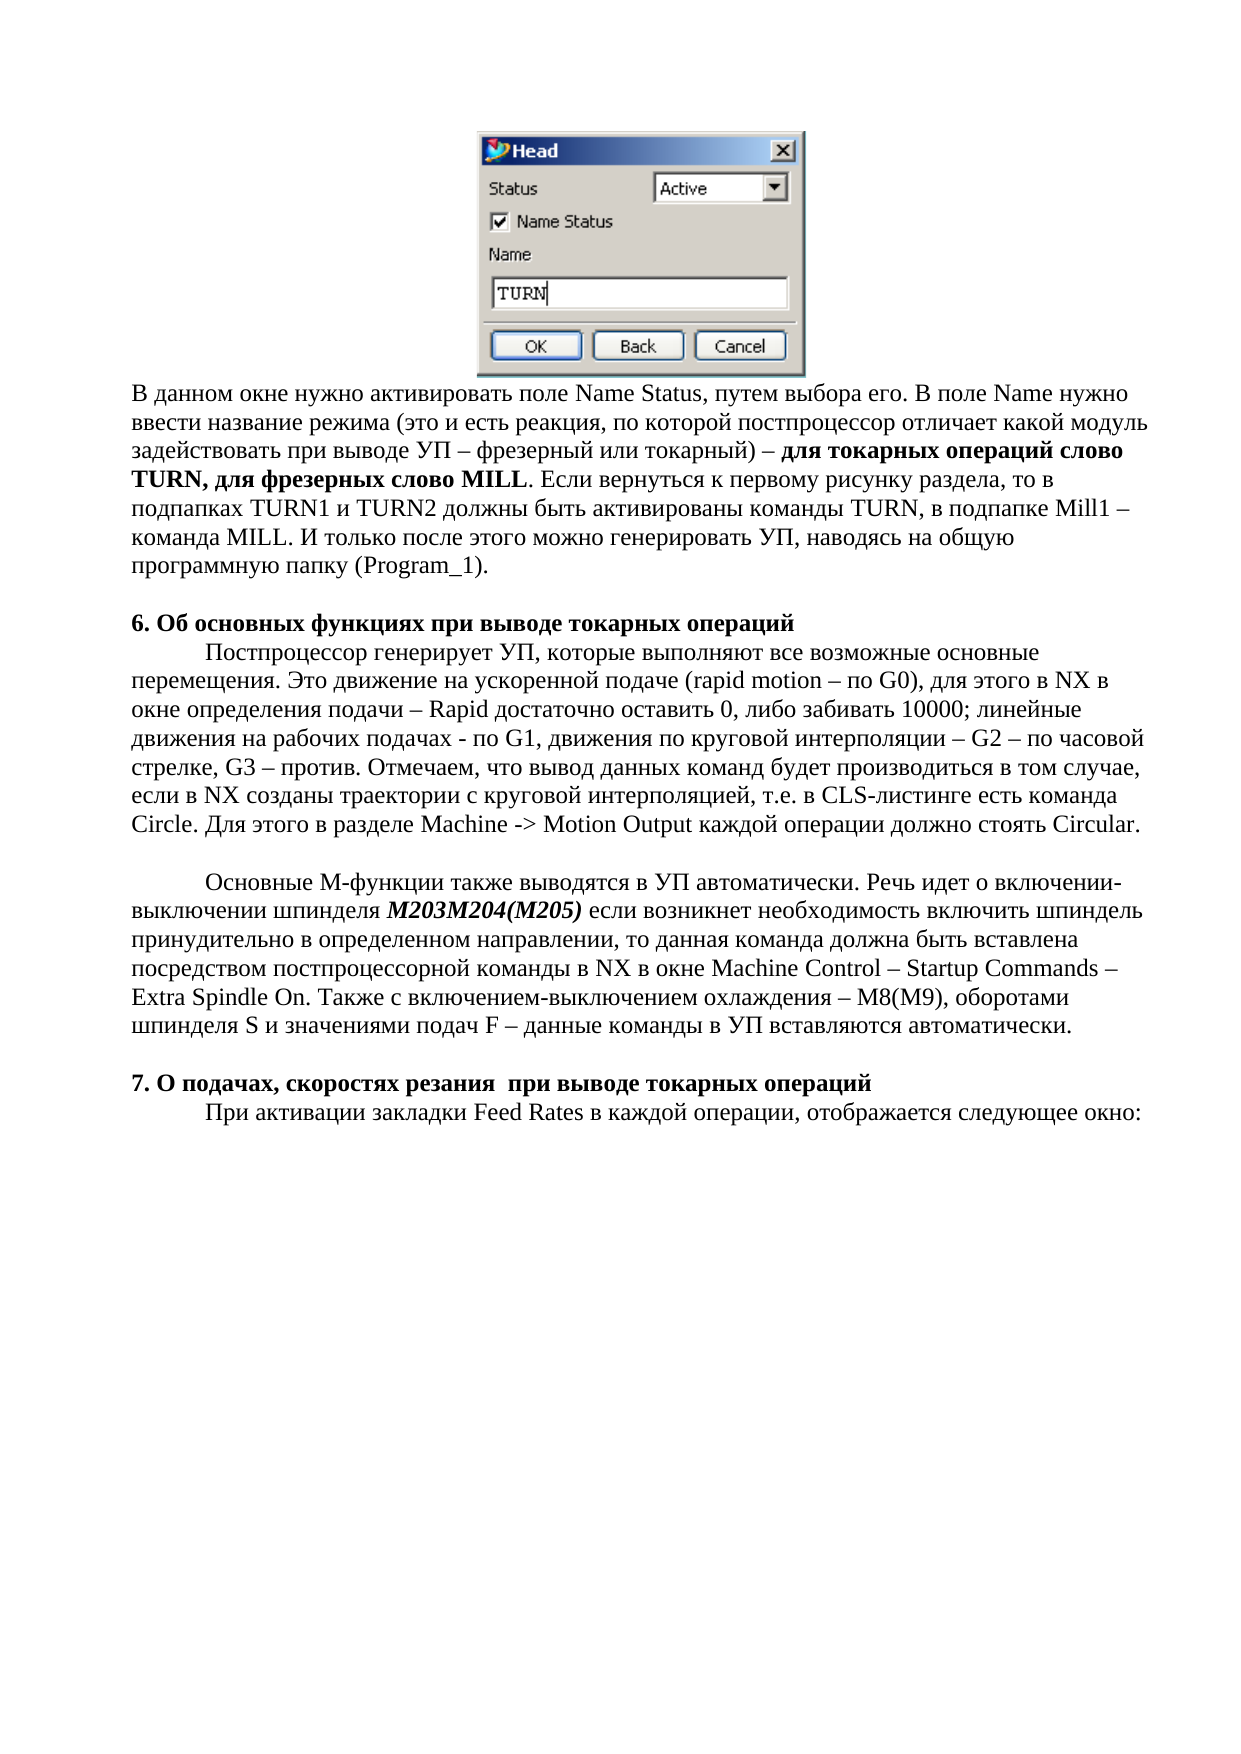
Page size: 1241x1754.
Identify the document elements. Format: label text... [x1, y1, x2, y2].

text При активации закладки Feed Rates в каждой операции, отображается следующее окно: [131, 1097, 1152, 1125]
text Постпроцессор генерирует УП, которые выполняют все возможные основные перемещения. Это движение на ускоренной подаче (rapid motion – по G0), для этого в NX в окне определения подачи – Rapid достаточно оставить 0, либо забивать 10000; линейные движения на рабочих подачах - по G1, движения по круговой интерполяции – G2 – по часовой стрелке, G3 – против. Отмечаем, что вывод данных команд будет производиться в том случае, если в NX созданы траектории с круговой интерполяцией, т.е. в CLS-листинге есть команда Circle. Для этого в разделе Machine -> Motion Output каждой операции должно стоять Circular. [131, 637, 1152, 838]
text 6. Об основных функциях при выводе токарных операций [131, 608, 1152, 637]
text Основные М-функции также выводятся в УП автоматически. Речь идет о включении-выключении шпинделя М203M204(М205) если возникнет необходимость включить шпиндель принудительно в определенном направлении, то данная команда должна быть вставлена посредством постпроцессорной команды в NX в окне Machine Control – Startup Commands – Extra Spindle On. Также с включением-выключением охлаждения – М8(М9), оборотами шпинделя S и значениями подач F – данные команды в УП вставляются автоматически. [131, 867, 1152, 1039]
text В данном окне нужно активировать поле Name Status, путем выбора его. В поле Name нужно ввести название режима (это и есть реакция, по которой постпроцессор отличает какой модуль задействовать при выводе УП – фрезерный или токарный) – для токарных операций слово TURN, для фрезерных слово MILL. Если вернуться к первому рисунку раздела, то в подпапках TURN1 и TURN2 должны быть активированы команды TURN, в подпапке Mill1 – команда MILL. И только после этого можно генерировать УП, наводясь на общую программную папку (Program_1). [131, 378, 1152, 579]
text 7. О подачах, скоростях резания при выводе токарных операций [131, 1068, 1152, 1097]
